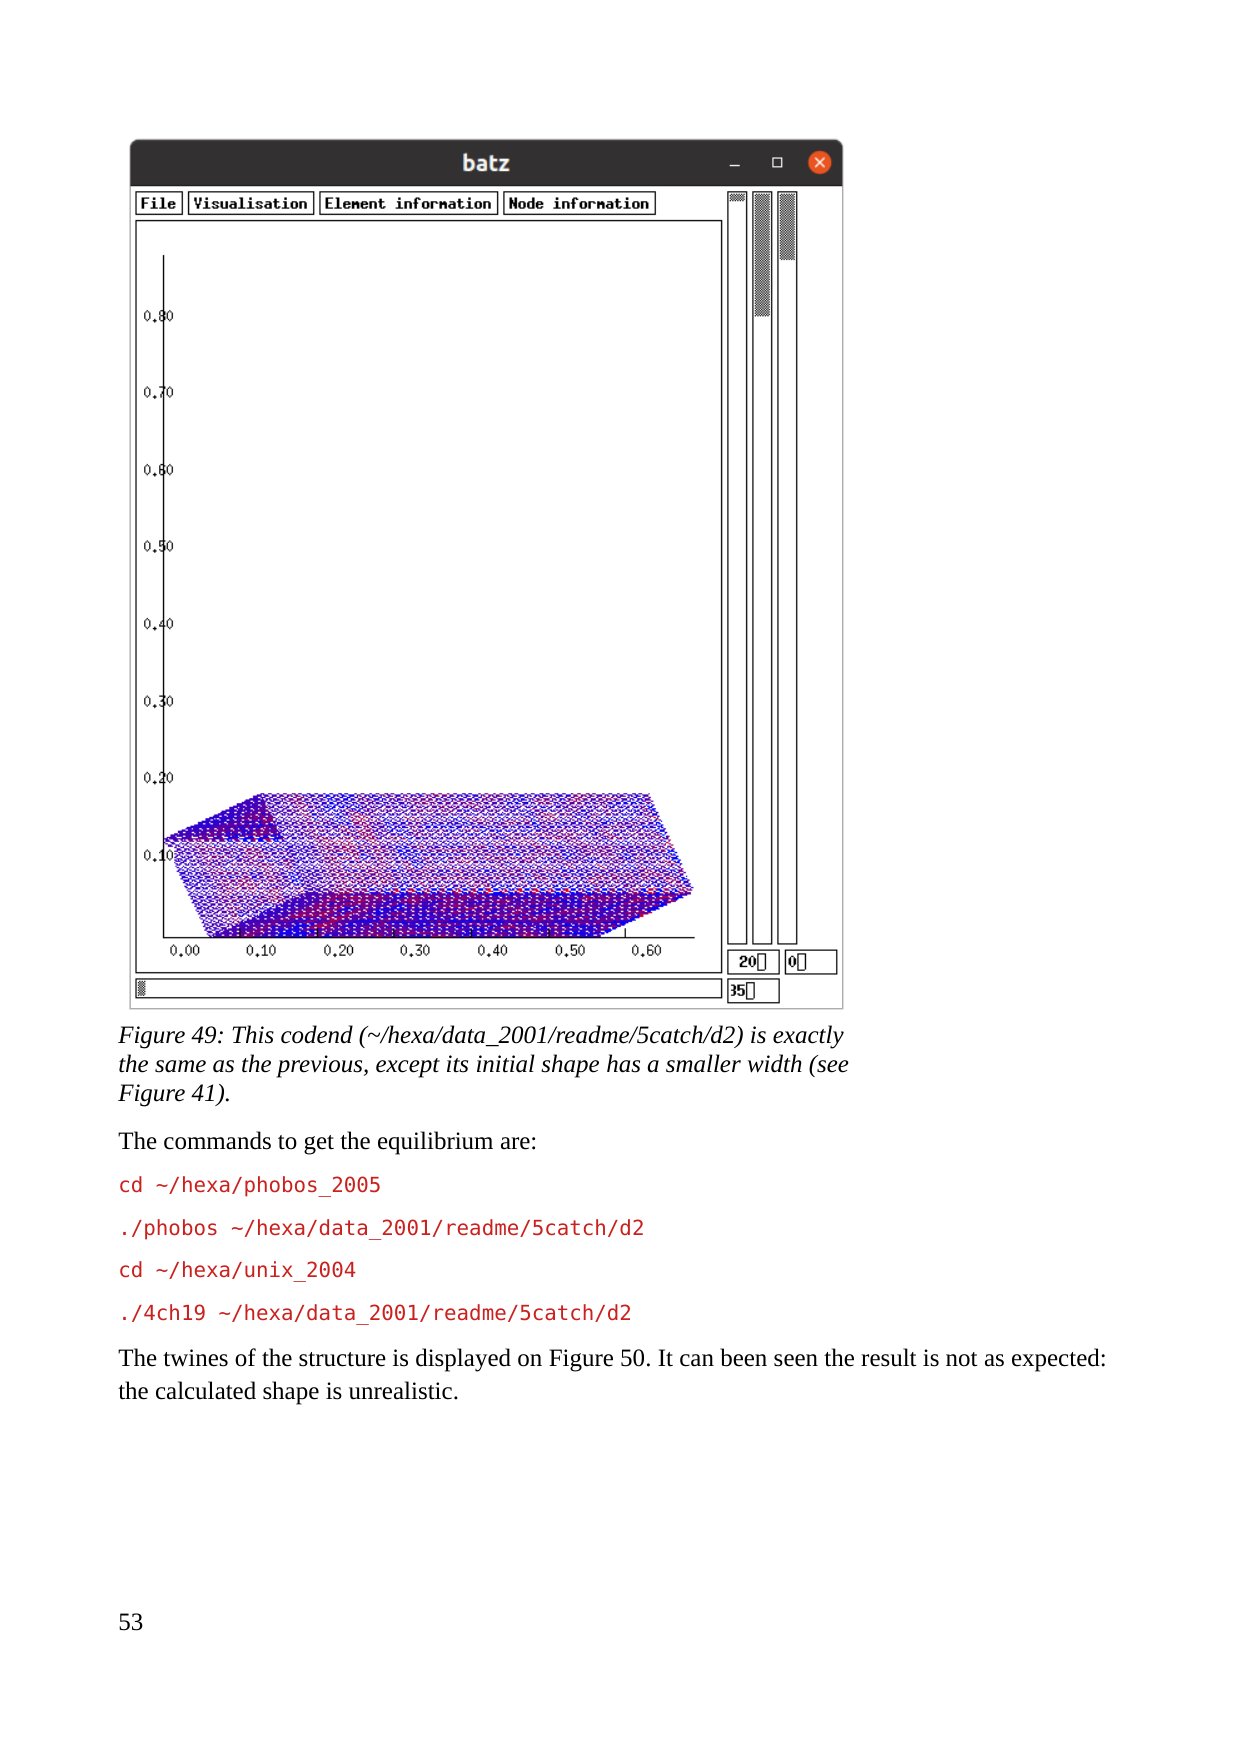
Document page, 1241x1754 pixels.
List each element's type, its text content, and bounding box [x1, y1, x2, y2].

text cd ~/hexa/phobos_2005 [118, 1173, 1122, 1198]
text ./4ch19 ~/hexa/data_2001/readme/5catch/d2 [118, 1301, 1122, 1325]
picture [118, 130, 855, 1021]
text ./phobos ~/hexa/data_2001/readme/5catch/d2 [118, 1216, 1122, 1240]
text The commands to get the equilibrium are: [118, 1126, 1122, 1154]
text The twines of the structure is displayed on Figure 50. It can been seen the result is not as expected: the calculated shape is unrealistic. [118, 1343, 1122, 1405]
text Figure 49: This codend (~/hexa/data_2001/readme/5catch/d2) is exactly the same as the previous, except its initial shape has a smaller width (see Figure 41). [118, 1021, 854, 1107]
text cd ~/hexa/unix_2004 [118, 1258, 1122, 1282]
